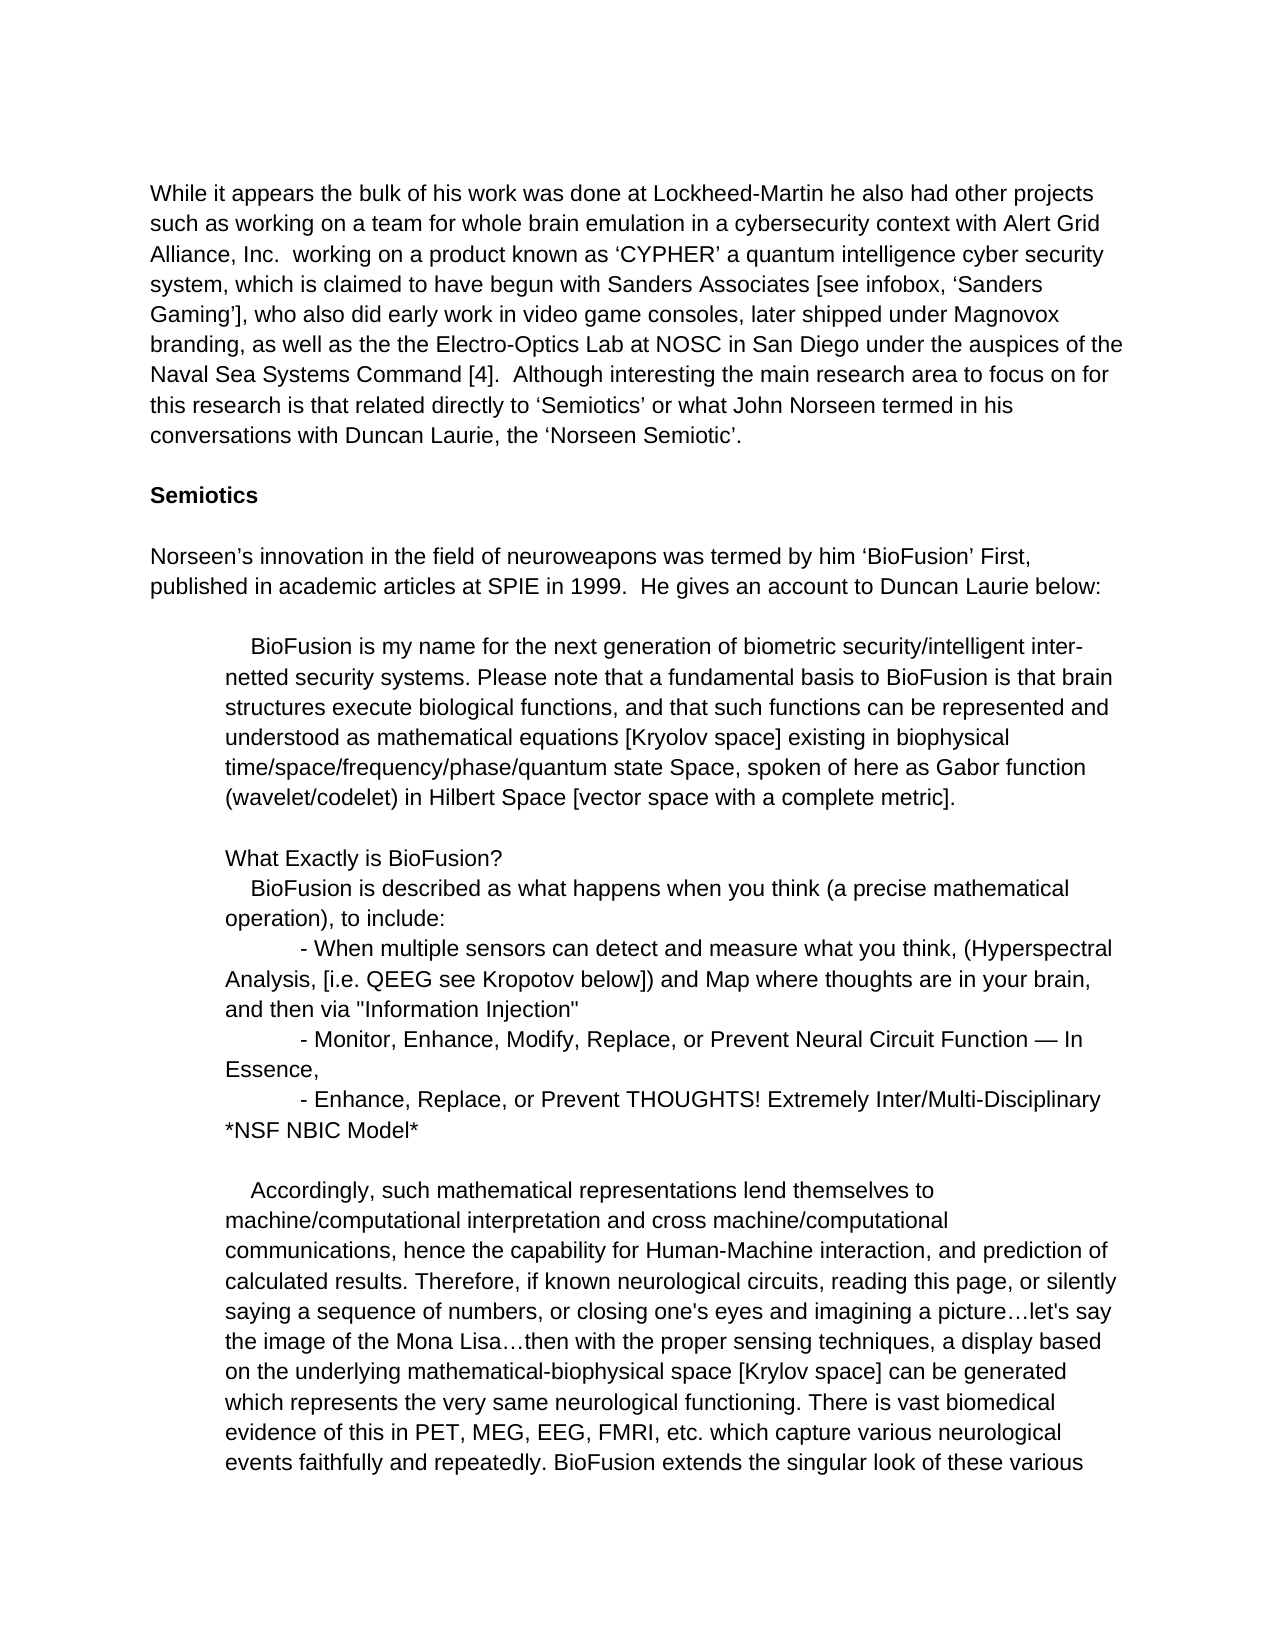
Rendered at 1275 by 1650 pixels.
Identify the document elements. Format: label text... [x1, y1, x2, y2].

text Semiotics [150, 482, 1125, 509]
text While it appears the bulk of his work was done at Lockheed-Martin he also had other projects such as working on a team for whole brain emulation in a cybersecurity context with Alert Grid Alliance, Inc. working on a product known as ‘CYPHER’ a quantum intelligence cyber security system, which is claimed to have begun with Sanders Associates [see infobox, ‘Sanders Gaming’], who also did early work in video game consoles, later shipped under Magnovox branding, as well as the the Electro-Optics Lab at NOSC in San Diego under the auspices of the Naval Sea Systems Command [4]. Although interesting the main research area to focus on for this research is that related directly to ‘Semiotics’ or what John Norseen termed in his conversations with Duncan Laurie, the ‘Norseen Semiotic’. [150, 180, 1125, 448]
text BioFusion is my name for the next generation of biometric security/intelligent inter-netted security systems. Please note that a fundamental basis to BioFusion is that brain structures execute biological functions, and that such functions can be represented and understood as mathematical equations [Kryolov space] existing in biophysical time/space/frequency/phase/quantum state Space, spoken of here as Gabor function (wavelet/codelet) in Hilbert Space [vector space with a complete metric]. What Exactly is BioFusion? BioFusion is described as what happens when you think (a precise mathematical operation), to include: - When multiple sensors can detect and measure what you think, (Hyperspectral Analysis, [i.e. QEEG see Kropotov below]) and Map where thoughts are in your brain, and then via "Information Injection" - Monitor, Enhance, Modify, Replace, or Prevent Neural Circuit Function — In Essence, - Enhance, Replace, or Prevent THOUGHTS! Extremely Inter/Multi-Disciplinary *NSF NBIC Model* Accordingly, such mathematical representations lend themselves to machine/computational interpretation and cross machine/computational communications, hence the capability for Human-Machine interaction, and prediction of calculated results. Therefore, if known neurological circuits, reading this page, or silently saying a sequence of numbers, or closing one's eyes and imagining a picture…let's say the image of the Mona Lisa…then with the proper sensing techniques, a display based on the underlying mathematical-biophysical space [Krylov space] can be generated which represents the very same neurological functioning. There is vast biomedical evidence of this in PET, MEG, EEG, FMRI, etc. which capture various neurological events faithfully and repeatedly. BioFusion extends the singular look of these various [225, 633, 1125, 1475]
text Norseen’s innovation in the field of neuroweapons was termed by him ‘BioFusion’ First, published in academic articles at SPIE in 1999. He gives an account to Duncan Laurie below: [150, 543, 1125, 599]
